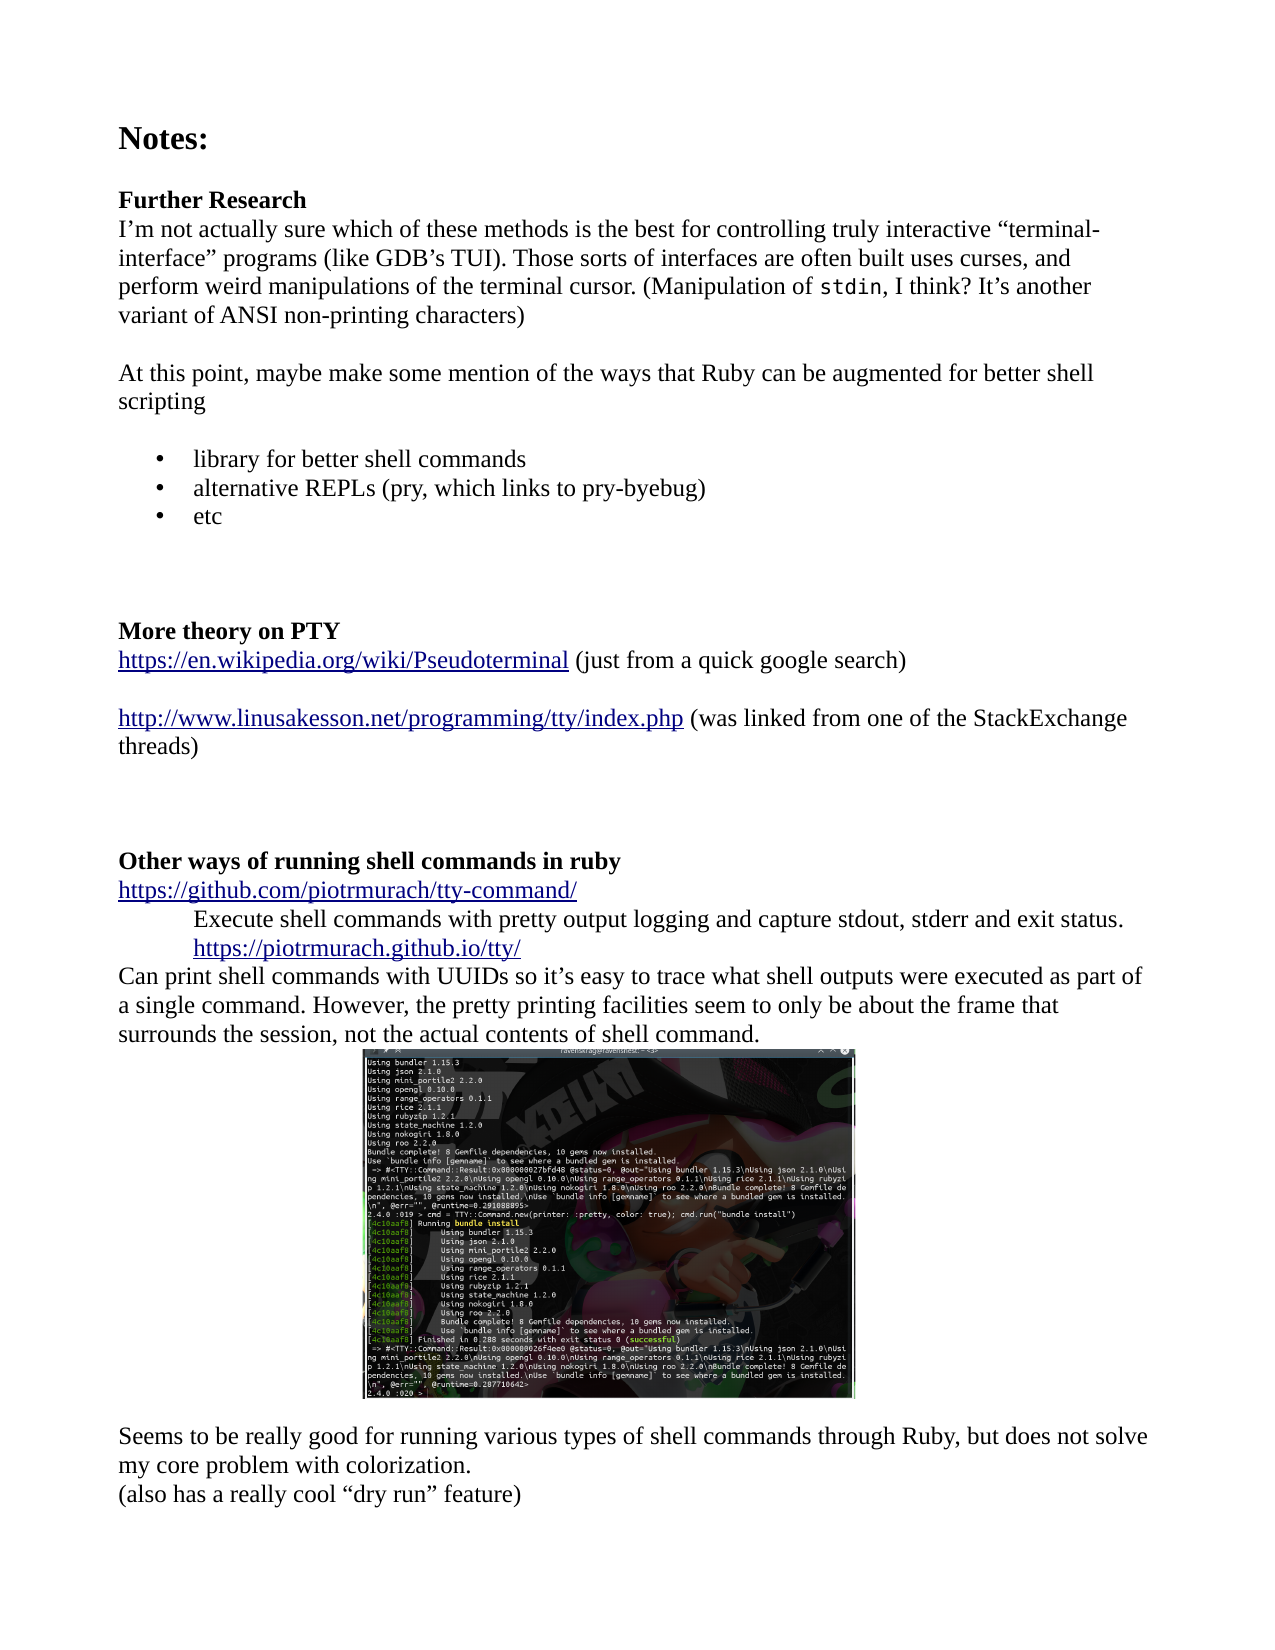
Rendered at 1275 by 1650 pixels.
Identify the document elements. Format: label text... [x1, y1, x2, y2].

picture [606, 1049, 856, 1399]
text More theory on PTY [118, 616, 1157, 645]
text Notes: [118, 118, 1157, 185]
text Other ways of running shell commands in ruby [118, 846, 1157, 875]
text Execute shell commands with pretty output logging and capture stdout, stderr and exit status. https://piotrmurach.github.io/tty/ [193, 904, 1157, 961]
text Can print shell commands with UUIDs so it’s easy to trace what shell outputs were executed as part of a single command. However, the pretty printing facilities seem to only be about the frame that surrounds the session, not the actual contents of shell command. [118, 961, 1157, 1048]
text http://www.linusakesson.net/programming/tty/index.php (was linked from one of the StackExchange threads) [118, 703, 1157, 760]
text https://github.com/piotrmurach/tty-command/ [118, 875, 1157, 904]
text (also has a really cool “dry run” feature) [118, 1479, 1157, 1508]
text Further Research [118, 185, 1157, 214]
text https://en.wikipedia.org/wiki/Pseudoterminal (just from a quick google search) [118, 645, 1157, 674]
text Seems to be really good for running various types of shell commands through Ruby, but does not solve my core problem with colorization. [118, 1421, 1157, 1479]
list library for better shell commands [156, 444, 1157, 473]
list alternative REPLs (pry, which links to pry-byebug) [156, 473, 1157, 501]
text At this point, maybe make some mention of the ways that Ruby can be augmented for better shell scripting [118, 358, 1157, 415]
text I’m not actually sure which of these methods is the best for controlling truly interactive “terminal-interface” programs (like GDB’s TUI). Those sorts of interfaces are often built uses curses, and perform weird manipulations of the terminal cursor. (Manipulation of stdin, I think? It’s another variant of ANSI non-printing characters) [118, 214, 1157, 329]
list etc [156, 501, 1157, 530]
